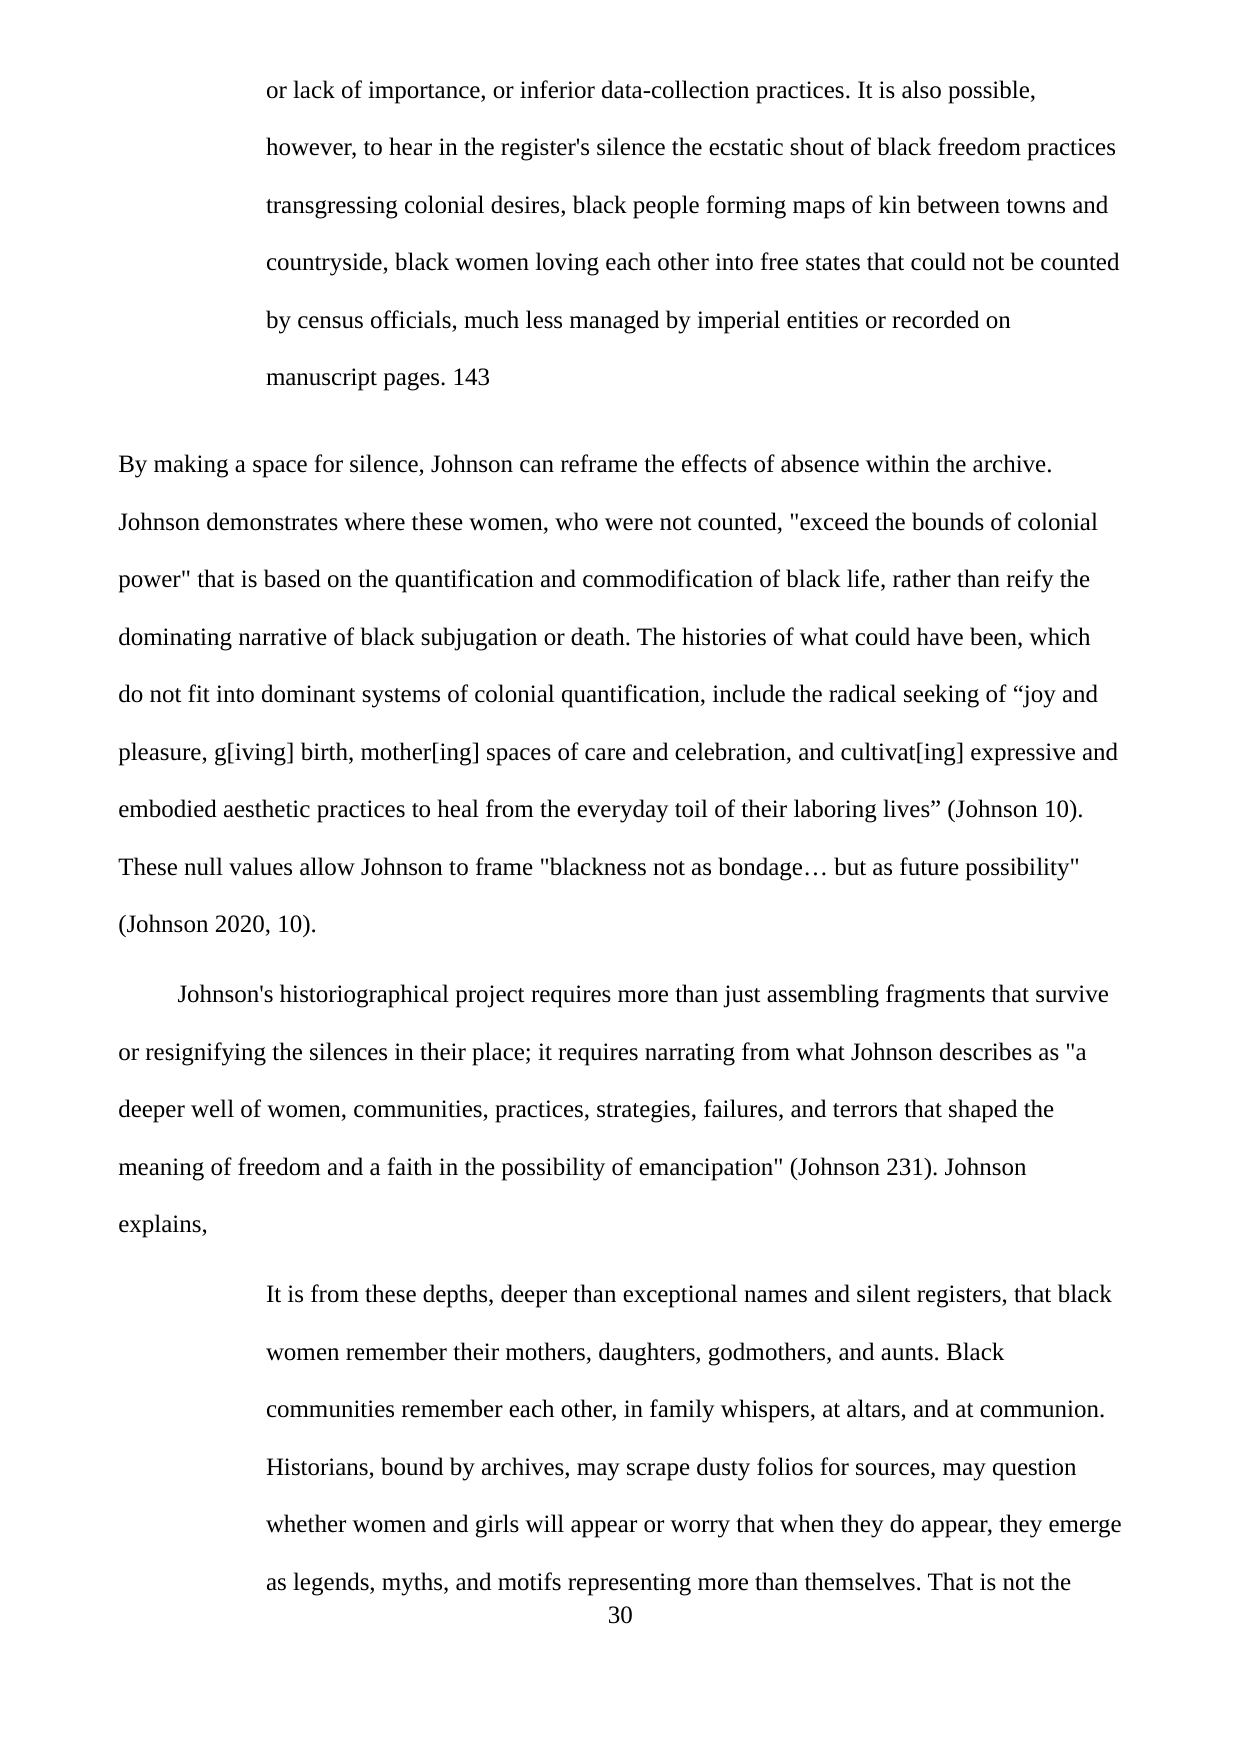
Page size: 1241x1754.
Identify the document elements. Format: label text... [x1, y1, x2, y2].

text or lack of importance, or inferior data-collection practices. It is also possible, however, to hear in the register's silence the ecstatic shout of black freedom practices transgressing colonial desires, black people forming maps of kin between towns and countryside, black women loving each other into free states that could not be counted by census officials, much less managed by imperial entities or recorded on manuscript pages. 143 [266, 75, 1122, 391]
text By making a space for silence, Johnson can reframe the effects of absence within the archive. Johnson demonstrates where these women, who were not counted, "exceed the bounds of colonial power" that is based on the quantification and commodification of black life, rather than reify the dominating narrative of black subjugation or death. The histories of what could have been, which do not fit into dominant systems of colonial quantification, include the radical seeking of “joy and pleasure, g[iving] birth, mother[ing] spaces of care and celebration, and cultivat[ing] expressive and embodied aesthetic practices to heal from the everyday toil of their laboring lives” (Johnson 10). These null values allow Johnson to frame "blackness not as bondage… but as future possibility" (Johnson 2020, 10). [118, 449, 1122, 938]
text It is from these depths, deeper than exceptional names and silent registers, that black women remember their mothers, daughters, godmothers, and aunts. Black communities remember each other, in family whispers, at altars, and at communion. Historians, bound by archives, may scrape dusty folios for sources, may question whether women and girls will appear or worry that when they do appear, they emerge as legends, myths, and motifs representing more than themselves. That is not the [266, 1279, 1122, 1596]
text Johnson's historiographical project requires more than just assembling fragments that survive or resignifying the silences in their place; it requires narrating from what Johnson describes as "a deeper well of women, communities, practices, strategies, failures, and terrors that shaped the meaning of freedom and a faith in the possibility of emancipation" (Johnson 231). Johnson explains, [118, 979, 1122, 1238]
